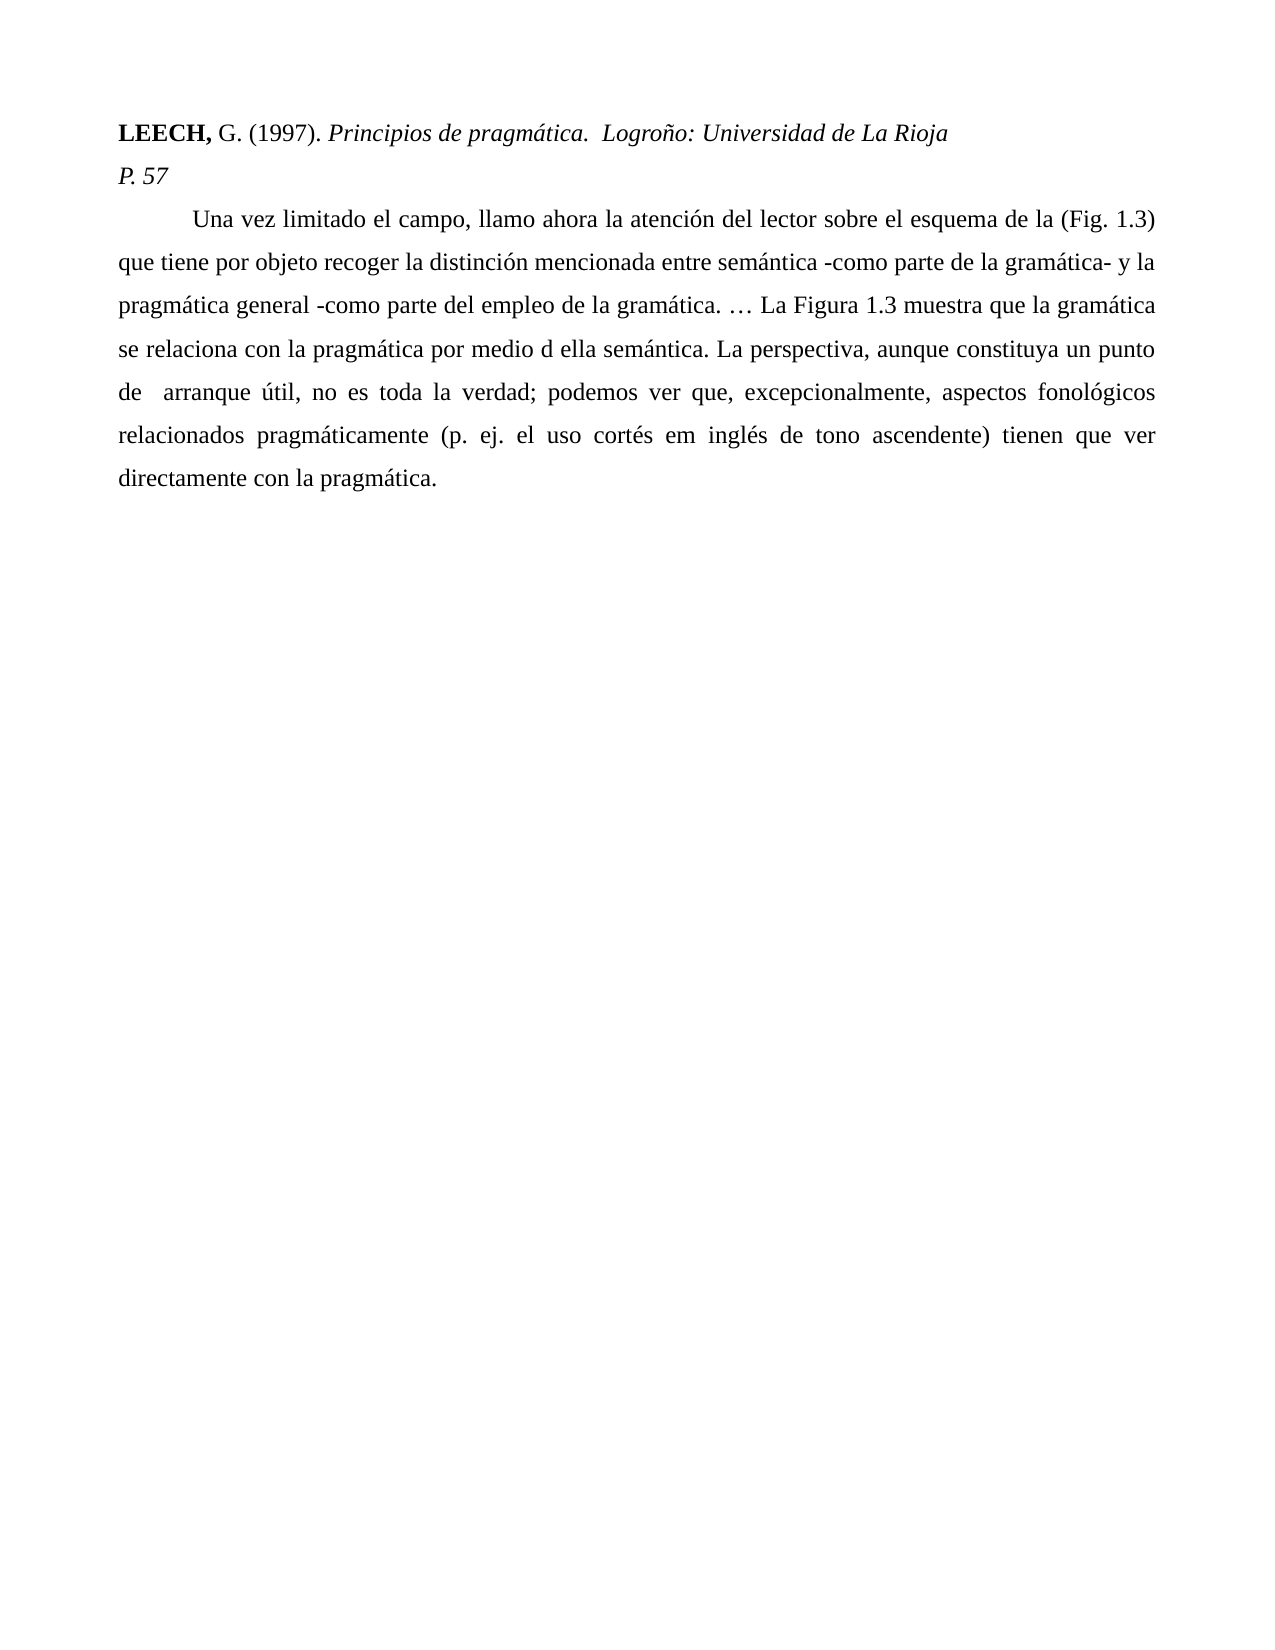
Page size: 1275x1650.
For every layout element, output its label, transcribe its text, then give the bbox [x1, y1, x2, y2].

text LEECH, G. (1997). Principios de pragmática. Logroño: Universidad de La Rioja [118, 118, 1157, 147]
text P. 57 [118, 161, 1157, 190]
text Una vez limitado el campo, llamo ahora la atención del lector sobre el esquema de la (Fig. 1.3) que tiene por objeto recoger la distinción mencionada entre semántica -como parte de la gramática- y la pragmática general -como parte del empleo de la gramática. … La Figura 1.3 muestra que la gramática se relaciona con la pragmática por medio d ella semántica. La perspectiva, aunque constituya un punto de arranque útil, no es toda la verdad; podemos ver que, excepcionalmente, aspectos fonológicos relacionados pragmáticamente (p. ej. el uso cortés em inglés de tono ascendente) tienen que ver directamente con la pragmática. [118, 204, 1157, 492]
